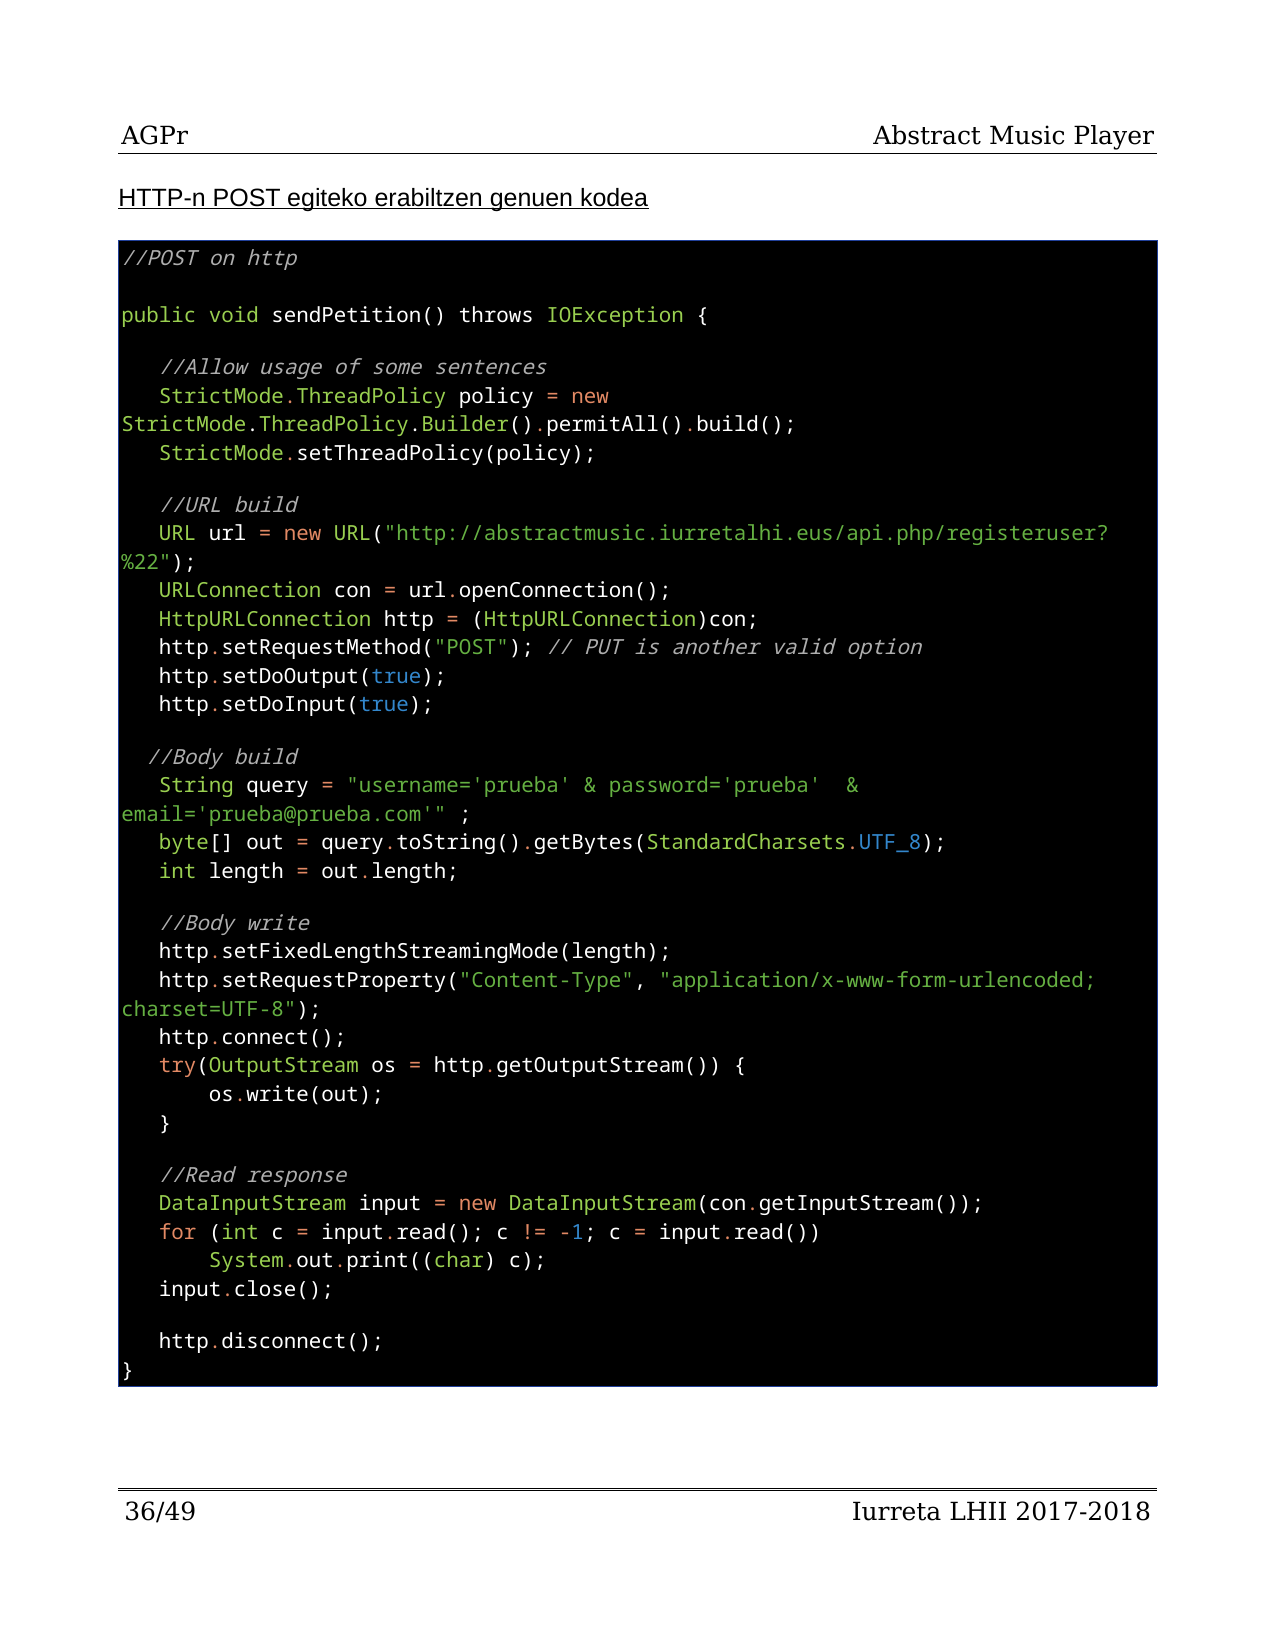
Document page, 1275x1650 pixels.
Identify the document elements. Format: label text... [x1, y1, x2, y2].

text DataInputStream input = new DataInputStream(con.getInputStream()); [119, 1185, 1157, 1214]
text http.setFixedLengthStreamingMode(length); [119, 933, 1157, 962]
text URL url = new URL("http://abstractmusic.iurretalhi.eus/api.php/registeruser?%22"); [119, 515, 1157, 572]
text //Read response [119, 1157, 1157, 1185]
text //Body write [119, 905, 1157, 933]
text //POST on http [119, 241, 1157, 272]
text byte[] out = query.toString().getBytes(StandardCharsets.UTF_8); [119, 824, 1157, 853]
text public void sendPetition() throws IOException { [119, 297, 1157, 326]
text } [119, 1352, 1157, 1386]
text http.setDoOutput(true); [119, 658, 1157, 687]
text StrictMode.ThreadPolicy policy = new StrictMode.ThreadPolicy.Builder().permitAll().build(); [119, 378, 1157, 435]
text for (int c = input.read(); c != -1; c = input.read()) [119, 1214, 1157, 1242]
text String query = "username='prueba' & password='prueba' & email='prueba@prueba.com'" ; [119, 767, 1157, 824]
text System.out.print((char) c); [119, 1242, 1157, 1271]
text http.disconnect(); [119, 1323, 1157, 1352]
text int length = out.length; [119, 853, 1157, 881]
text input.close(); [119, 1271, 1157, 1299]
text HttpURLConnection http = (HttpURLConnection)con; [119, 601, 1157, 629]
text http.connect(); [119, 1019, 1157, 1048]
text os.write(out); [119, 1076, 1157, 1105]
text //Body build [119, 739, 1157, 767]
text //Allow usage of some sentences [119, 349, 1157, 378]
text http.setRequestProperty("Content-Type", "application/x-www-form-urlencoded; charset=UTF-8"); [119, 962, 1157, 1019]
text HTTP-n POST egiteko erabiltzen genuen kodea [118, 183, 1157, 211]
text http.setRequestMethod("POST"); // PUT is another valid option [119, 629, 1157, 658]
text http.setDoInput(true); [119, 687, 1157, 715]
text try(OutputStream os = http.getOutputStream()) { [119, 1048, 1157, 1076]
text URLConnection con = url.openConnection(); [119, 572, 1157, 601]
text } [119, 1105, 1157, 1133]
text StrictMode.setThreadPolicy(policy); [119, 435, 1157, 463]
text //URL build [119, 487, 1157, 515]
